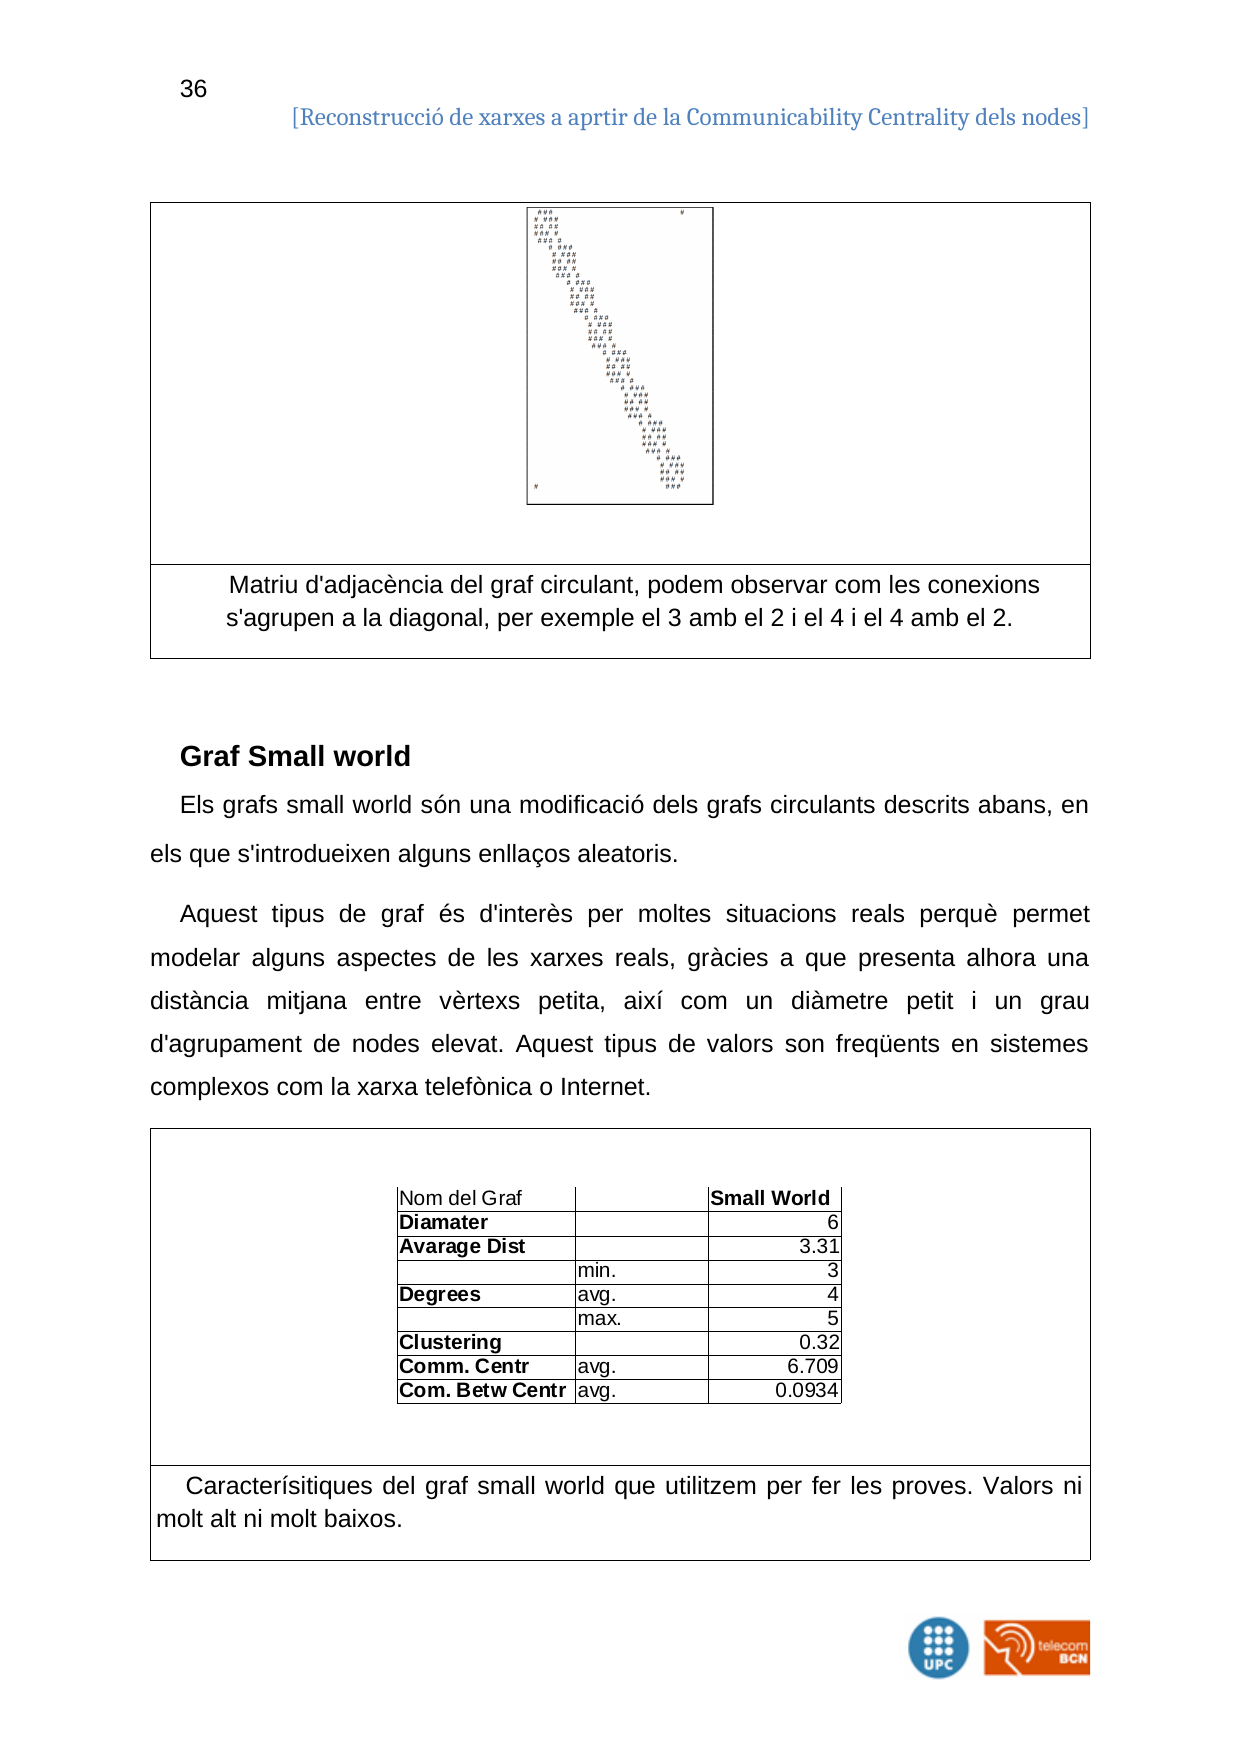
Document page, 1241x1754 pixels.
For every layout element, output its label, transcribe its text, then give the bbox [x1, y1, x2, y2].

table_header [151, 208, 526, 504]
text Aquest tipus de graf és d'interès per moltes situacions reals perquè permet modelar alguns aspectes de les xarxes reals, gràcies a que presenta alhora una distància mitjana entre vèrtexs petita, així com un diàmetre petit i un grau d'agrupament de nodes elevat. Aquest tipus de valors son freqüents en sistemes complexos com la xarxa telefònica o Internet. [150, 899, 1090, 1101]
table_header [151, 203, 1090, 207]
picture [526, 207, 714, 505]
picture [904, 1614, 1091, 1681]
table_cell Caracterísitiques del graf small world que utilitzem per fer les proves. Valors ni molt alt ni molt baixos. [151, 1466, 1090, 1559]
table_header [714, 208, 1090, 504]
subtitle Graf Small world [150, 739, 1090, 773]
table_cell Matriu d'adjacència del graf circulant, podem observar com les conexions s'agrupen a la diagonal, per exemple el 3 amb el 2 i el 4 i el 4 amb el 2. [151, 565, 1090, 658]
text Els grafs small world són una modificació dels grafs circulants descrits abans, en els que s'introdueixen alguns enllaços aleatoris. [150, 790, 1090, 870]
table_header [151, 505, 1090, 564]
table_header [151, 1129, 1090, 1465]
